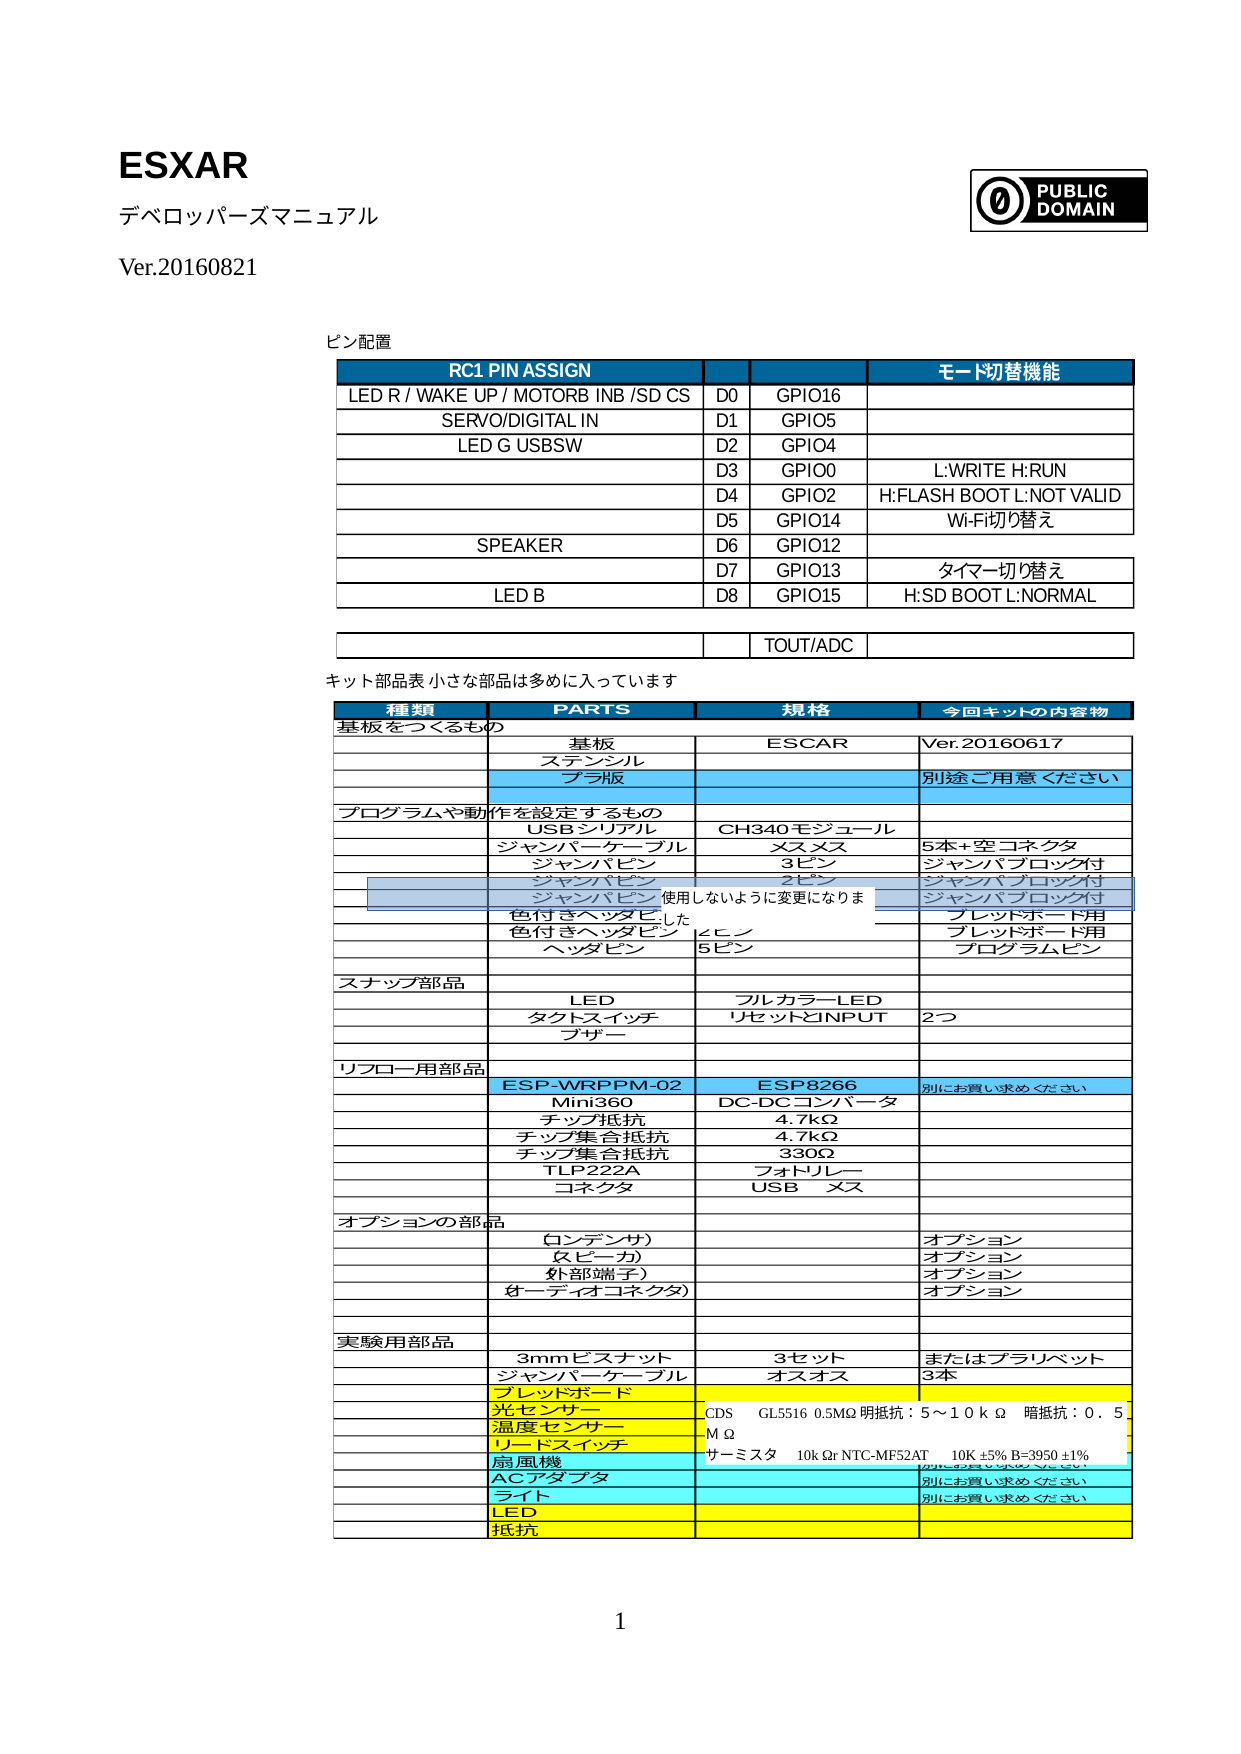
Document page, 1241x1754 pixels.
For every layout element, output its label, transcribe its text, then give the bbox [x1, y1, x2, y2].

text デベロッパーズマニュアル [118, 199, 970, 231]
picture [970, 169, 1148, 232]
text Ver.20160821 [118, 252, 1122, 281]
subtitle ESXAR [118, 143, 1122, 187]
